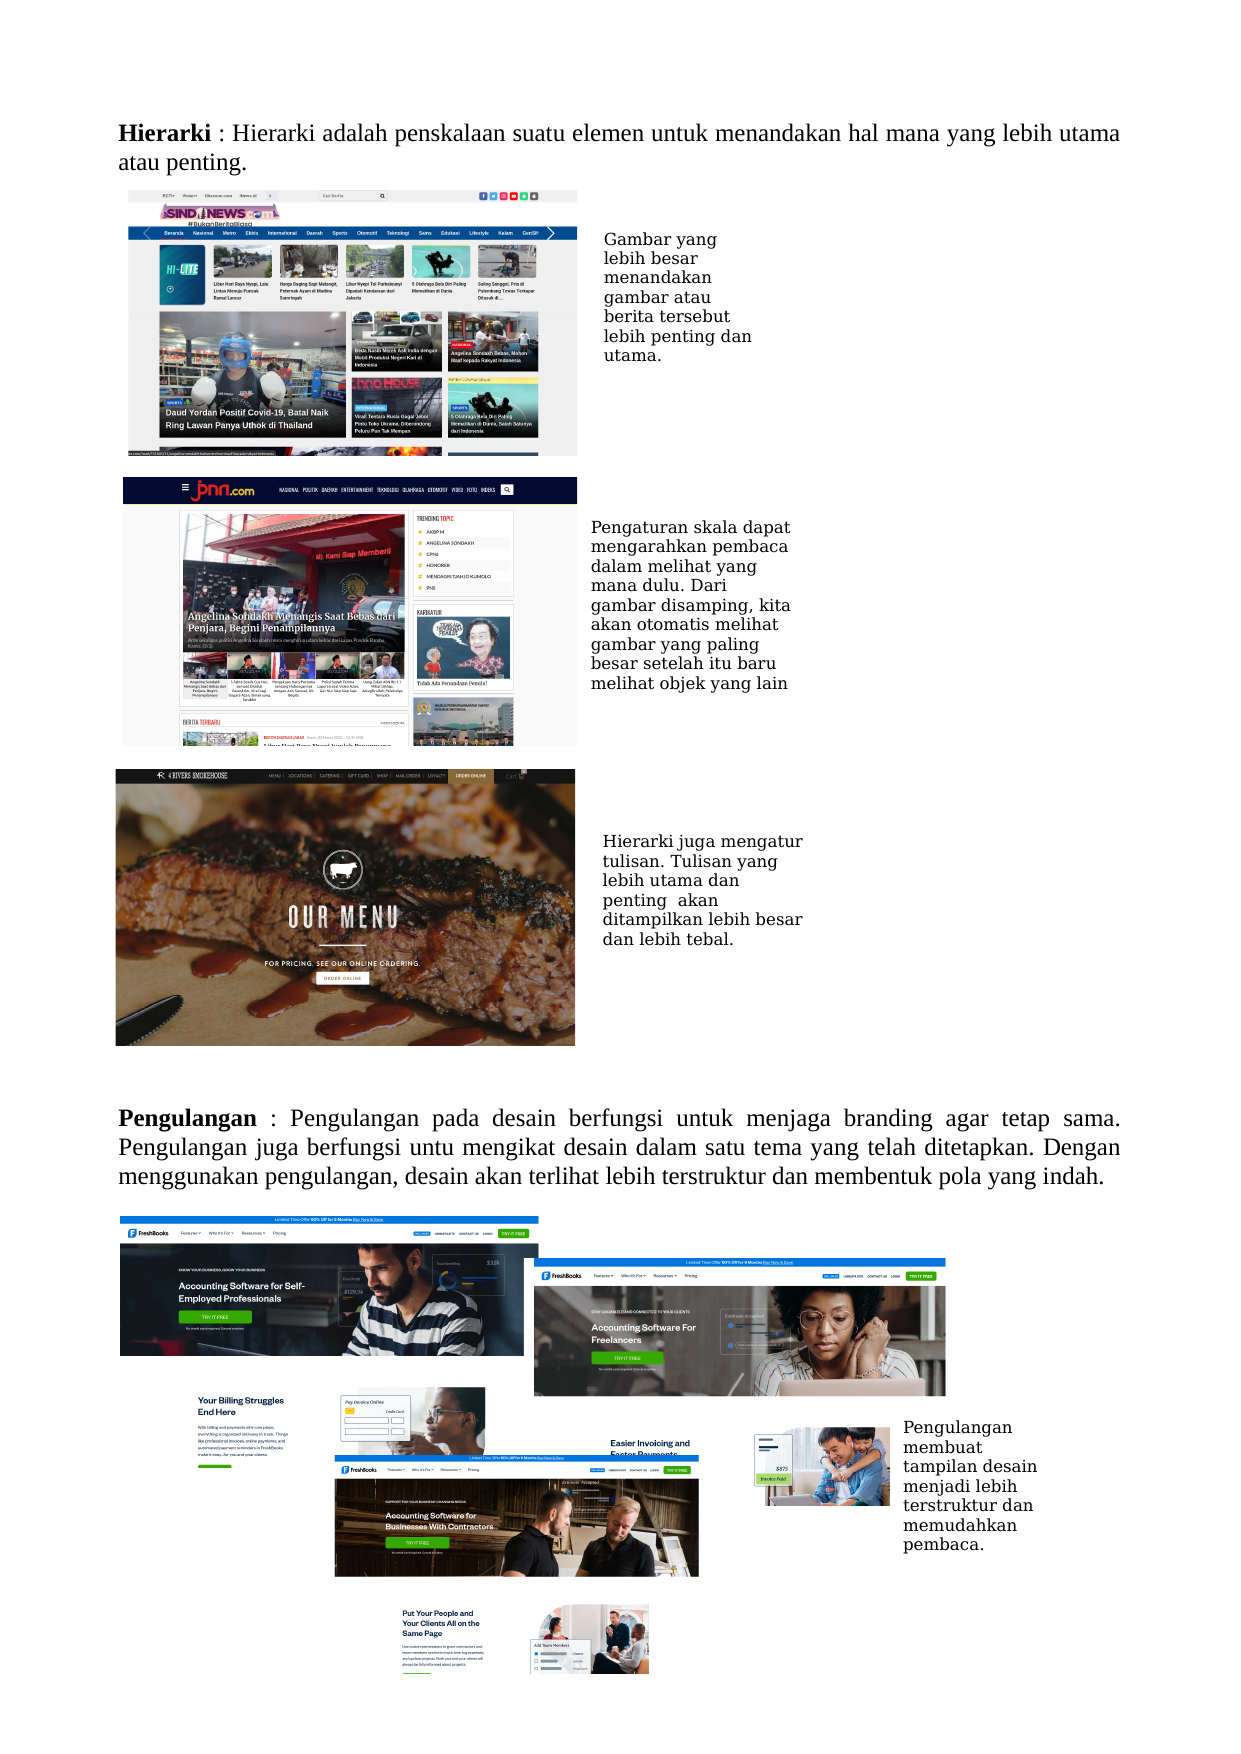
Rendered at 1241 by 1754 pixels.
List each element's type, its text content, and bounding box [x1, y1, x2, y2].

picture [123, 477, 578, 746]
text Pengulangan : Pengulangan pada desain berfungsi untuk menjaga branding agar tetap sama. Pengulangan juga berfungsi untu mengikat desain dalam satu tema yang telah ditetapkan. Dengan menggunakan pengulangan, desain akan terlihat lebih terstruktur dan membentuk pola yang indah. [118, 1103, 1122, 1190]
picture [115, 769, 575, 1046]
text Hierarki : Hierarki adalah penskalaan suatu elemen untuk menandakan hal mana yang lebih utama atau penting. [118, 118, 1122, 176]
picture [109, 1216, 956, 1674]
picture [128, 190, 578, 456]
